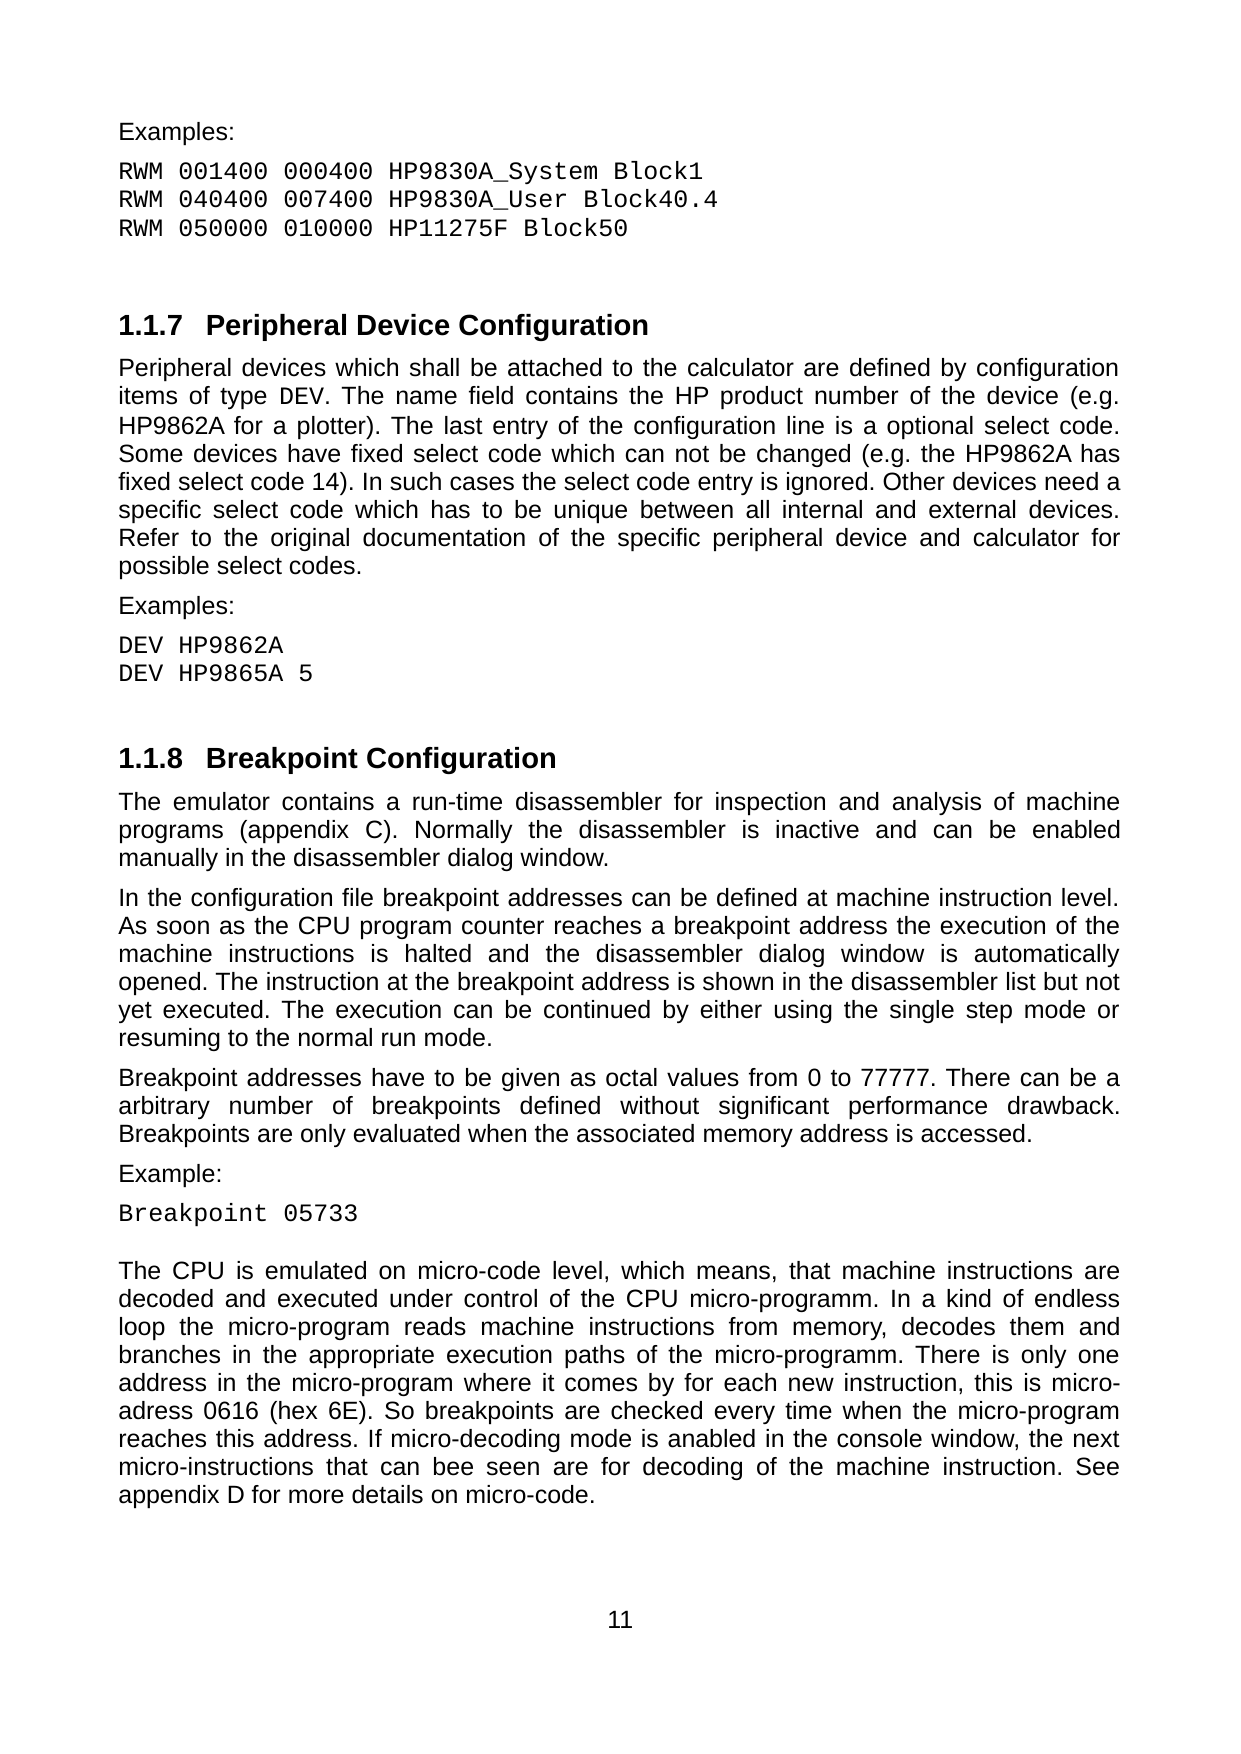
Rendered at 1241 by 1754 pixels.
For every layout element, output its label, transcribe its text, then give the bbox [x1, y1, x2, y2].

text RWM 050000 010000 HP11275F Block50 [118, 215, 1122, 243]
subtitle Breakpoint Configuration [118, 742, 1122, 775]
text Peripheral devices which shall be attached to the calculator are defined by configuration items of type DEV. The name field contains the HP product number of the device (e.g. HP9862A for a plotter). The last entry of the configuration line is a optional select code. Some devices have fixed select code which can not be changed (e.g. the HP9862A has fixed select code 14). In such cases the select code entry is ignored. Other devices need a specific select code which has to be unique between all internal and external devices. Refer to the original documentation of the specific peripheral device and calculator for possible select codes. [118, 354, 1122, 579]
text In the configuration file breakpoint addresses can be defined at machine instruction level. As soon as the CPU program counter reaches a breakpoint address the execution of the machine instructions is halted and the disassembler dialog window is automatically opened. The instruction at the breakpoint address is shown in the disassembler list but not yet executed. The execution can be continued by either using the single step mode or resuming to the normal run mode. [118, 884, 1122, 1051]
text Breakpoint addresses have to be given as octal values from 0 to 77777. There can be a arbitrary number of breakpoints defined without significant performance drawback. Breakpoints are only evaluated when the associated memory address is accessed. [118, 1064, 1122, 1148]
text Example: [118, 1160, 1122, 1188]
text DEV HP9865A 5 [118, 661, 1122, 689]
subtitle Peripheral Device Configuration [118, 309, 1122, 342]
text The CPU is emulated on micro-code level, which means, that machine instructions are decoded and executed under control of the CPU micro-programm. In a kind of endless loop the micro-program reads machine instructions from memory, decodes them and branches in the appropriate execution paths of the micro-programm. There is only one address in the micro-program where it comes by for each new instruction, this is micro-adress 0616 (hex 6E). So breakpoints are checked every time when the micro-program reaches this address. If micro-decoding mode is anabled in the console window, the next micro-instructions that can bee seen are for decoding of the machine instruction. See appendix D for more details on micro-code. [118, 1257, 1122, 1508]
text Examples: [118, 592, 1122, 620]
text Breakpoint 05733 [118, 1201, 1122, 1229]
text Examples: [118, 118, 1122, 146]
text RWM 040400 007400 HP9830A_User Block40.4 [118, 187, 1122, 215]
text RWM 001400 000400 HP9830A_System Block1 [118, 158, 1122, 187]
text The emulator contains a run-time disassembler for inspection and analysis of machine programs (appendix C). Normally the disassembler is inactive and can be enabled manually in the disassembler dialog window. [118, 788, 1122, 871]
text DEV HP9862A [118, 632, 1122, 661]
